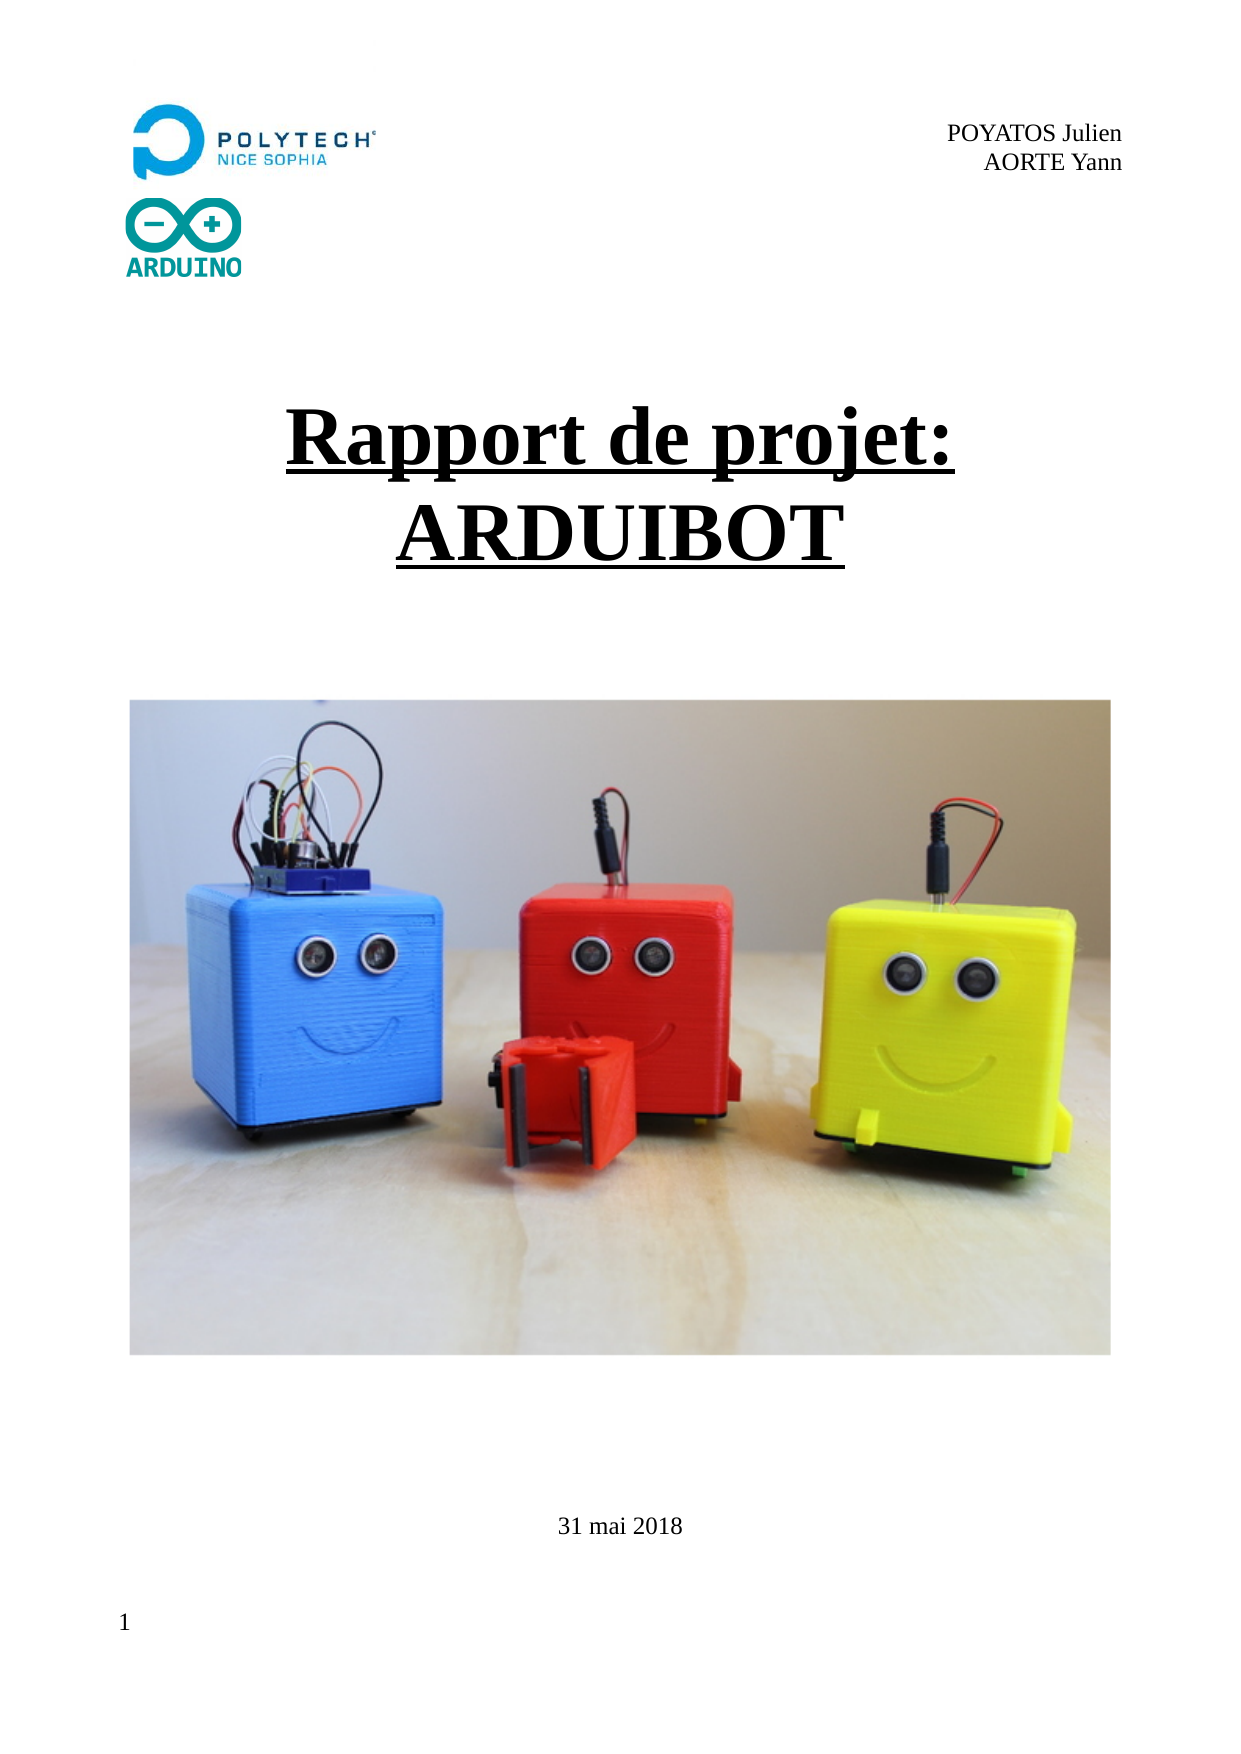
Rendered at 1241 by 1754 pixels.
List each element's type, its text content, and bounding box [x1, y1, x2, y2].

text [118, 147, 133, 176]
picture [129, 658, 1111, 1396]
picture [125, 20, 376, 277]
text 31 mai 2018 [118, 1511, 1122, 1539]
text POYATOS Julien [376, 118, 1122, 147]
text AORTE Yann [376, 147, 1122, 176]
text Rapport de projet: [118, 386, 1122, 482]
text [118, 118, 133, 147]
text ARDUIBOT [118, 482, 1122, 578]
